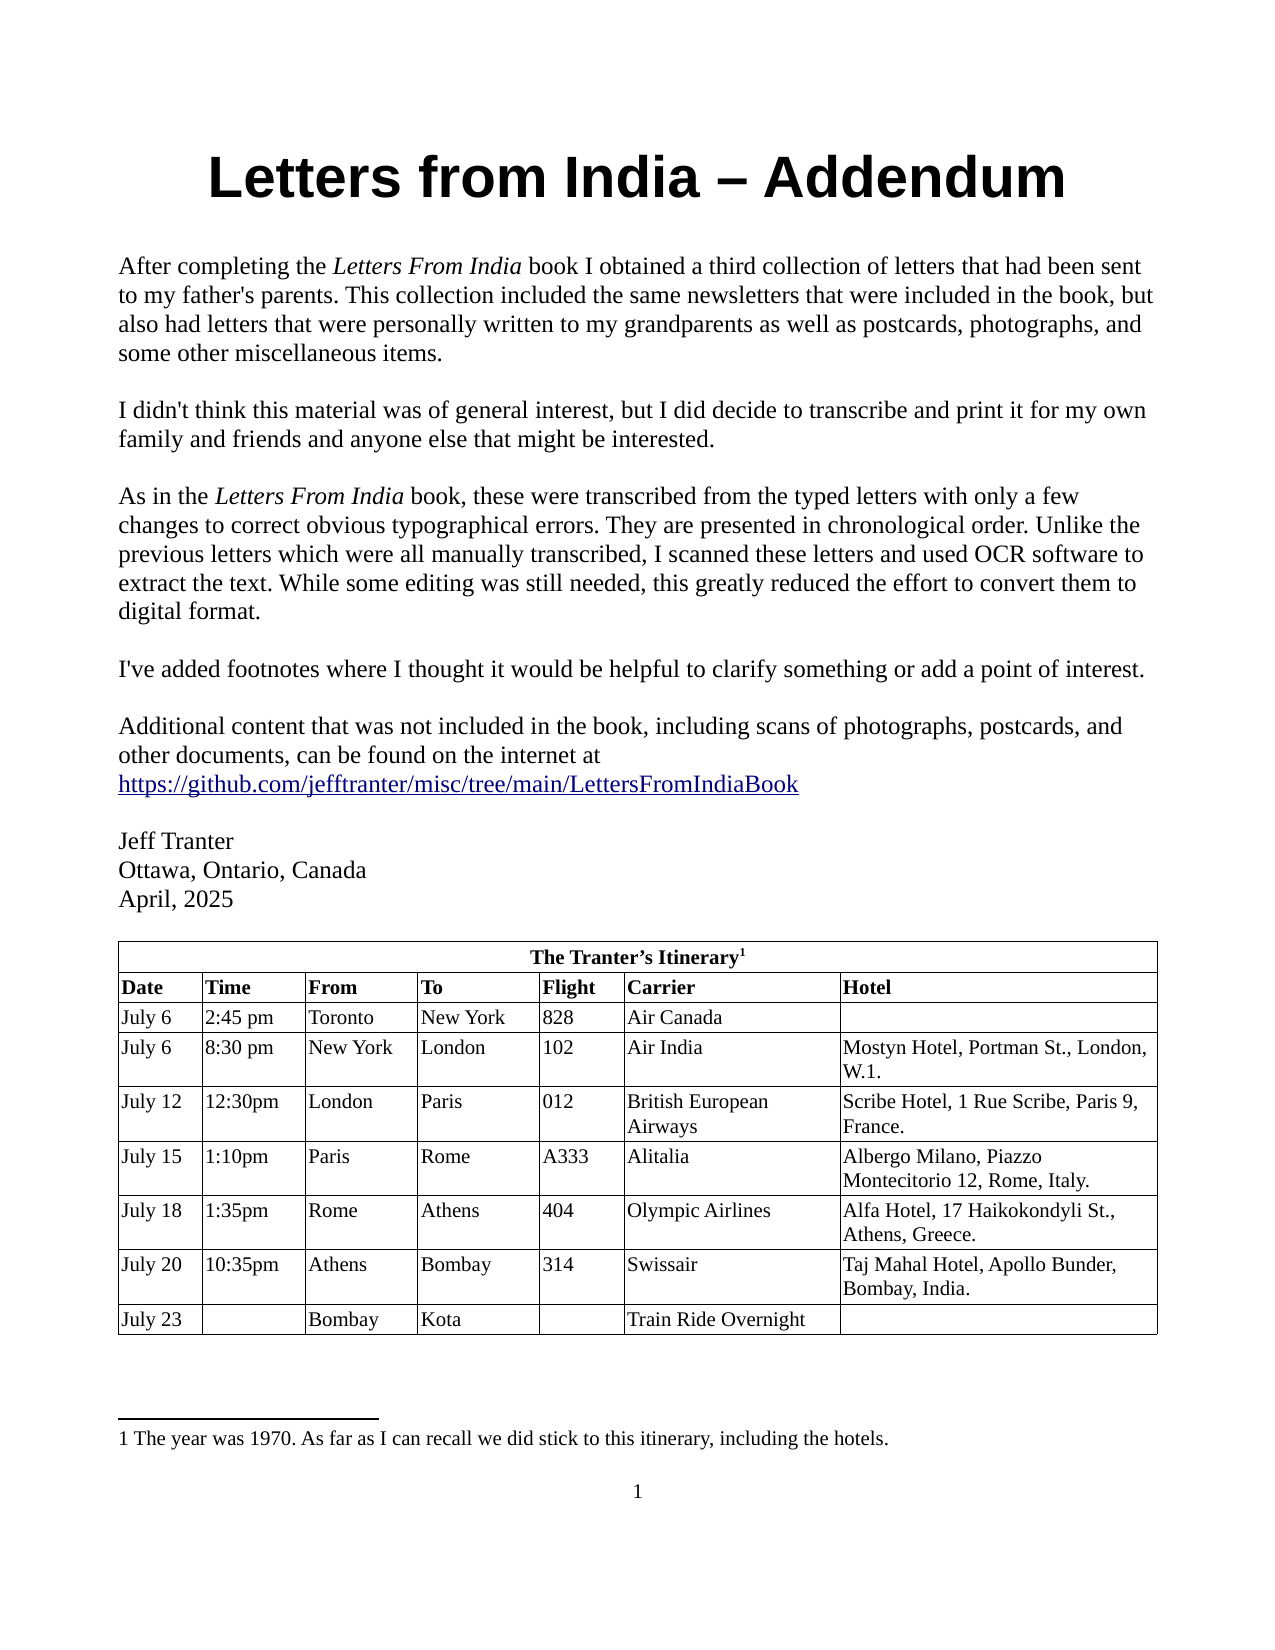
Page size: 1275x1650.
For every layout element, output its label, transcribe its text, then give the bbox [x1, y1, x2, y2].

table_cell Olympic Airlines [625, 1196, 840, 1249]
table_cell 012 [540, 1087, 624, 1141]
table_cell July 15 [119, 1142, 202, 1195]
table_header The Tranter’s Itinerary [119, 942, 1157, 972]
text Ottawa, Ontario, Canada [118, 855, 1157, 884]
text After completing the Letters From India book I obtained a third collection of letters that had been sent to my father's parents. This collection included the same newsletters that were included in the book, but also had letters that were personally written to my grandparents as well as postcards, photographs, and some other miscellaneous items. [118, 251, 1157, 366]
table_cell Albergo Milano, Piazzo Montecitorio 12, Rome, Italy. [841, 1142, 1157, 1195]
table_cell July 18 [119, 1196, 202, 1249]
table_cell [540, 1305, 624, 1334]
table_cell Date [119, 973, 202, 1002]
table_cell July 6 [119, 1003, 202, 1032]
table_cell To [418, 973, 539, 1002]
text April, 2025 [118, 884, 1157, 913]
table_cell Taj Mahal Hotel, Apollo Bunder, Bombay, India. [841, 1250, 1157, 1303]
table_cell Rome [418, 1142, 539, 1195]
table_cell Train Ride Overnight [625, 1305, 840, 1334]
table_cell British European Airways [625, 1087, 840, 1141]
table_cell Mostyn Hotel, Portman St., London, W.1. [841, 1033, 1157, 1086]
table_cell July 20 [119, 1250, 202, 1303]
table_cell [841, 1305, 1157, 1334]
text Additional content that was not included in the book, including scans of photographs, postcards, and other documents, can be found on the internet at https://github.com/jefftranter/misc/tree/main/LettersFromIndiaBook [118, 711, 1157, 798]
table_cell Flight [540, 973, 624, 1002]
table_cell Bombay [306, 1305, 417, 1334]
table_cell London [418, 1033, 539, 1086]
table_cell Toronto [306, 1003, 417, 1032]
table_cell Hotel [841, 973, 1157, 1002]
table_cell 1:35pm [203, 1196, 305, 1249]
table_cell Athens [418, 1196, 539, 1249]
text As in the Letters From India book, these were transcribed from the typed letters with only a few changes to correct obvious typographical errors. They are presented in chronological order. Unlike the previous letters which were all manually transcribed, I scanned these letters and used OCR software to extract the text. While some editing was still needed, this greatly reduced the effort to convert them to digital format. [118, 481, 1157, 625]
table_cell Alitalia [625, 1142, 840, 1195]
table_cell [841, 1003, 1157, 1032]
table_cell Athens [306, 1250, 417, 1303]
table_cell 1:10pm [203, 1142, 305, 1195]
table_cell 828 [540, 1003, 624, 1032]
table_cell Paris [306, 1142, 417, 1195]
table_cell 2:45 pm [203, 1003, 305, 1032]
table_cell 314 [540, 1250, 624, 1303]
table_cell July 12 [119, 1087, 202, 1141]
table_cell Swissair [625, 1250, 840, 1303]
table_cell Air India [625, 1033, 840, 1086]
table_cell July 6 [119, 1033, 202, 1086]
table_cell 102 [540, 1033, 624, 1086]
table_cell Time [203, 973, 305, 1002]
table_cell 10:35pm [203, 1250, 305, 1303]
table_cell Carrier [625, 973, 840, 1002]
table_cell Rome [306, 1196, 417, 1249]
table_cell Kota [418, 1305, 539, 1334]
table_cell Alfa Hotel, 17 Haikokondyli St., Athens, Greece. [841, 1196, 1157, 1249]
table_cell July 23 [119, 1305, 202, 1334]
table_cell 12:30pm [203, 1087, 305, 1141]
table_cell A333 [540, 1142, 624, 1195]
table_cell New York [306, 1033, 417, 1086]
table_cell Scribe Hotel, 1 Rue Scribe, Paris 9, France. [841, 1087, 1157, 1141]
title Letters from India – Addendum [118, 143, 1157, 210]
text I didn't think this material was of general interest, but I did decide to transcribe and print it for my own family and friends and anyone else that might be interested. [118, 395, 1157, 453]
table_cell Air Canada [625, 1003, 840, 1032]
table_cell 404 [540, 1196, 624, 1249]
table_cell Bombay [418, 1250, 539, 1303]
table_cell From [306, 973, 417, 1002]
table_cell [203, 1305, 305, 1334]
table_cell Paris [418, 1087, 539, 1141]
table_cell 8:30 pm [203, 1033, 305, 1086]
table_cell London [306, 1087, 417, 1141]
text Jeff Tranter [118, 826, 1157, 855]
text I've added footnotes where I thought it would be helpful to clarify something or add a point of interest. [118, 654, 1157, 683]
table_cell New York [418, 1003, 539, 1032]
